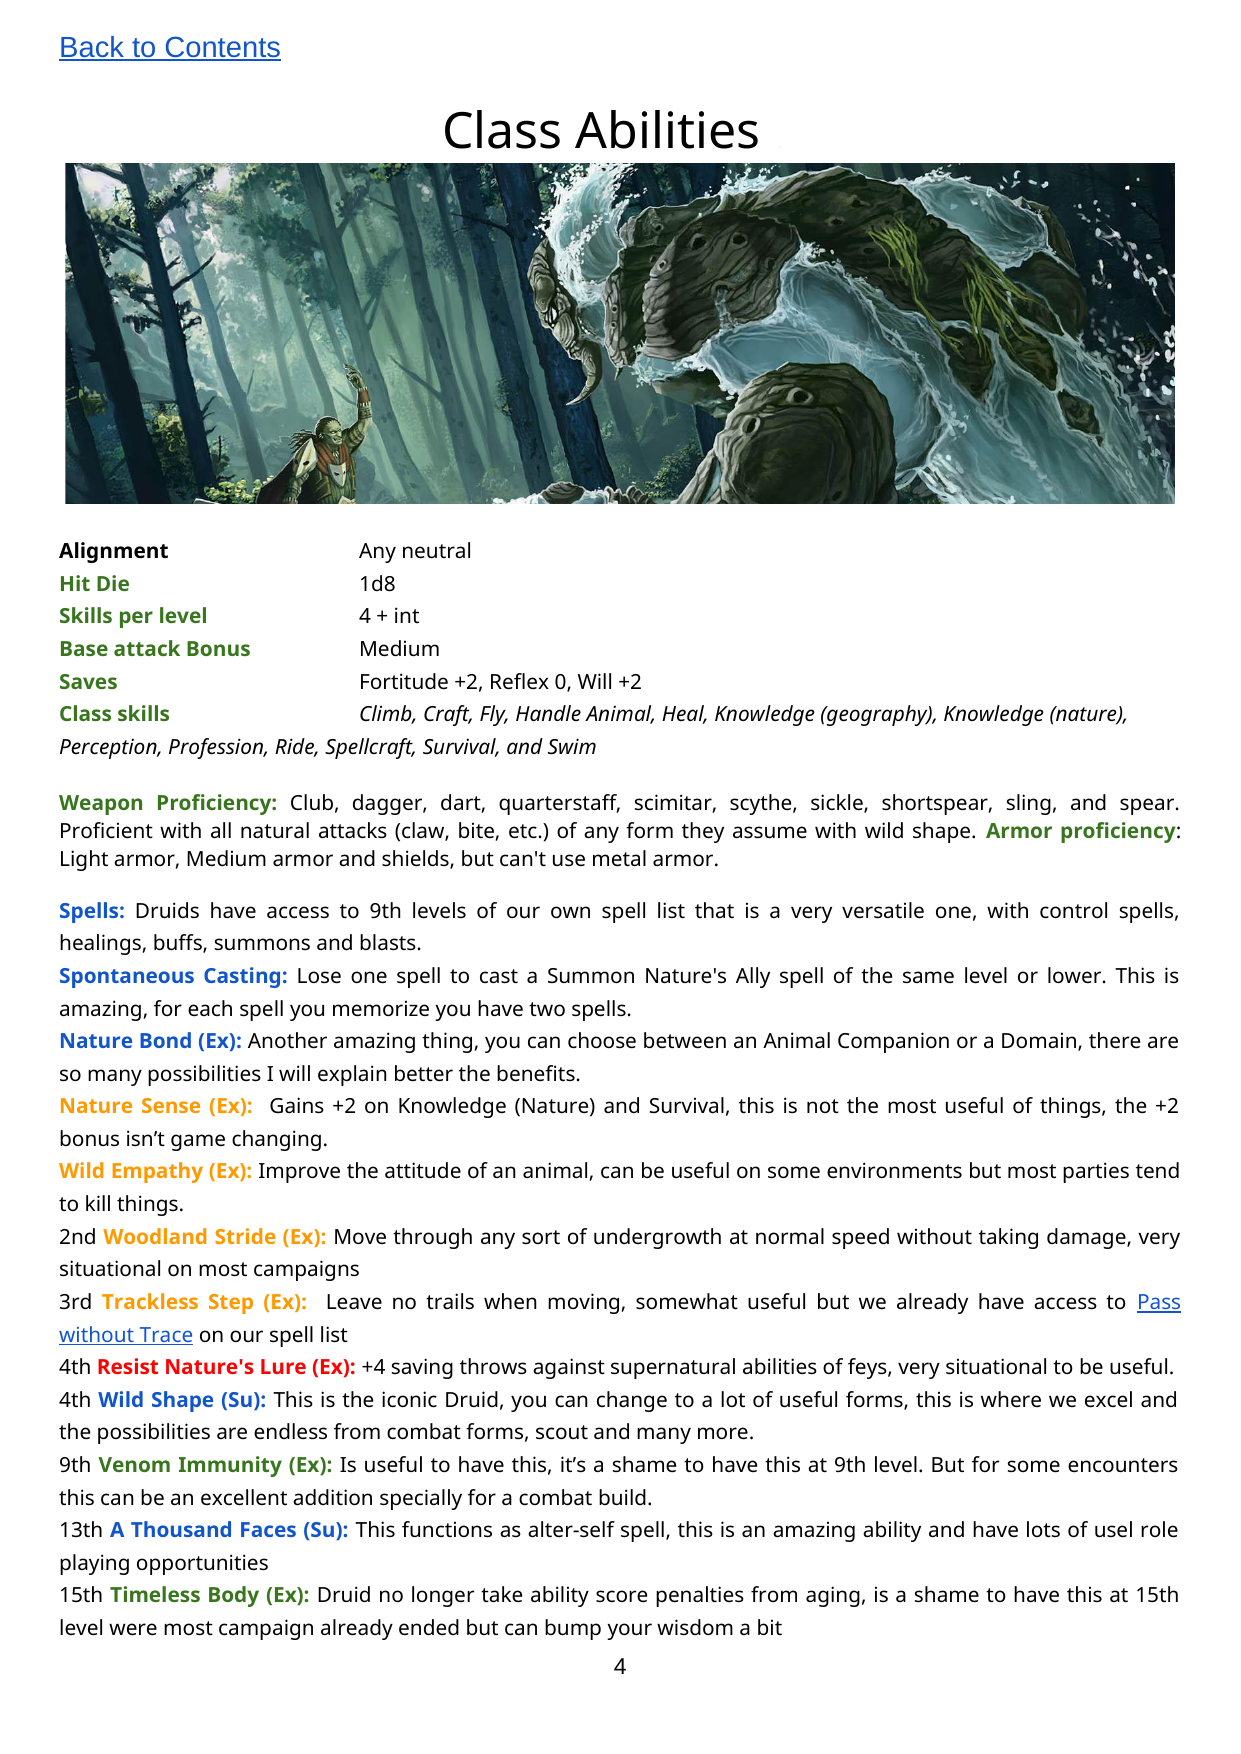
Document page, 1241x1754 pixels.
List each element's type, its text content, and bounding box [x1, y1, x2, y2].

text Saves Fortitude +2, Reflex 0, Will +2 [59, 667, 1181, 695]
text 3rd Trackless Step (Ex): Leave no trails when moving, somewhat useful but we already have access to Pass without Trace on our spell list [59, 1287, 1181, 1348]
text 4th Resist Nature's Lure (Ex): +4 saving throws against supernatural abilities of feys, very situational to be useful. [59, 1352, 1181, 1381]
text Hit Die 1d8 [59, 569, 1181, 597]
text 4th Wild Shape (Su): This is the iconic Druid, you can change to a lot of useful forms, this is where we excel and the possibilities are endless from combat forms, scout and many more. [59, 1385, 1181, 1446]
text Spells: Druids have access to 9th levels of our own spell list that is a very versatile one, with control spells, healings, buffs, summons and blasts. [59, 896, 1181, 957]
text Spontaneous Casting: Lose one spell to cast a Summon Nature's Ally spell of the same level or lower. This is amazing, for each spell you memorize you have two spells. [59, 961, 1181, 1022]
title Class Abilities [59, 95, 1181, 163]
text Alignment Any neutral [59, 536, 1181, 565]
picture [65, 163, 1175, 504]
text Skills per level 4 + int [59, 602, 1181, 630]
text Class skills Climb, Craft, Fly, Handle Animal, Heal, Knowledge (geography), Knowledge (nature), Perception, Profession, Ride, Spellcraft, Survival, and Swim [59, 699, 1181, 761]
text Base attack Bonus Medium [59, 634, 1181, 663]
text Wild Empathy (Ex): Improve the attitude of an animal, can be useful on some environments but most parties tend to kill things. [59, 1157, 1181, 1218]
text 2nd Woodland Stride (Ex): Move through any sort of undergrowth at normal speed without taking damage, very situational on most campaigns [59, 1222, 1181, 1283]
text 13th A Thousand Faces (Su): This functions as alter-self spell, this is an amazing ability and have lots of usel role playing opportunities [59, 1515, 1181, 1576]
text Weapon Proficiency: Club, dagger, dart, quarterstaff, scimitar, scythe, sickle, shortspear, sling, and spear. Proficient with all natural attacks (claw, bite, etc.) of any form they assume with wild shape. Armor proficiency: Light armor, Medium armor and shields, but can't use metal armor. [59, 788, 1181, 873]
text 9th Venom Immunity (Ex): Is useful to have this, it’s a shame to have this at 9th level. But for some encounters this can be an excellent addition specially for a combat build. [59, 1450, 1181, 1511]
text Nature Bond (Ex): Another amazing thing, you can choose between an Animal Companion or a Domain, there are so many possibilities I will explain better the benefits. [59, 1026, 1181, 1087]
text 15th Timeless Body (Ex): Druid no longer take ability score penalties from aging, is a shame to have this at 15th level were most campaign already ended but can bump your wisdom a bit [59, 1581, 1181, 1642]
text Nature Sense (Ex): Gains +2 on Knowledge (Nature) and Survival, this is not the most useful of things, the +2 bonus isn’t game changing. [59, 1091, 1181, 1152]
